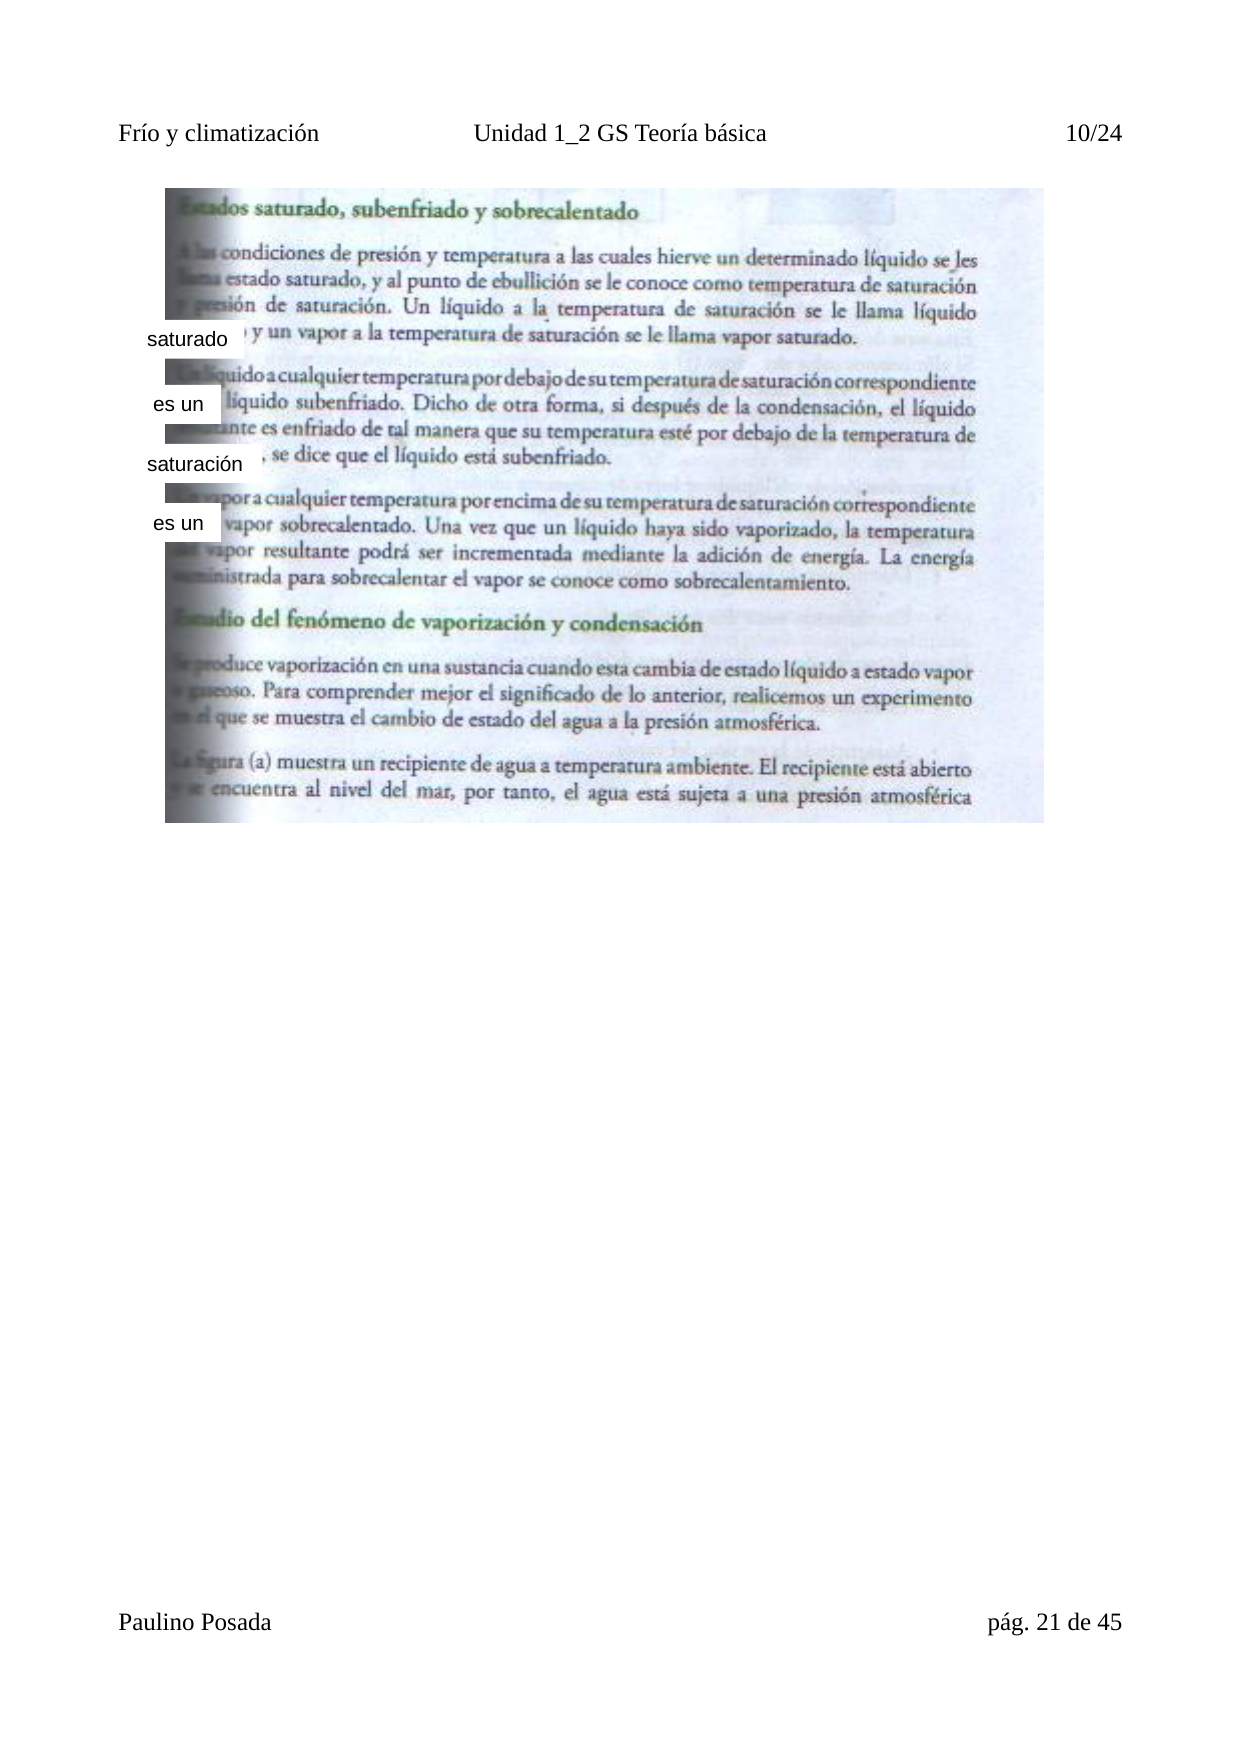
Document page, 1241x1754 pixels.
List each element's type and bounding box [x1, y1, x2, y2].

picture [165, 188, 1044, 823]
